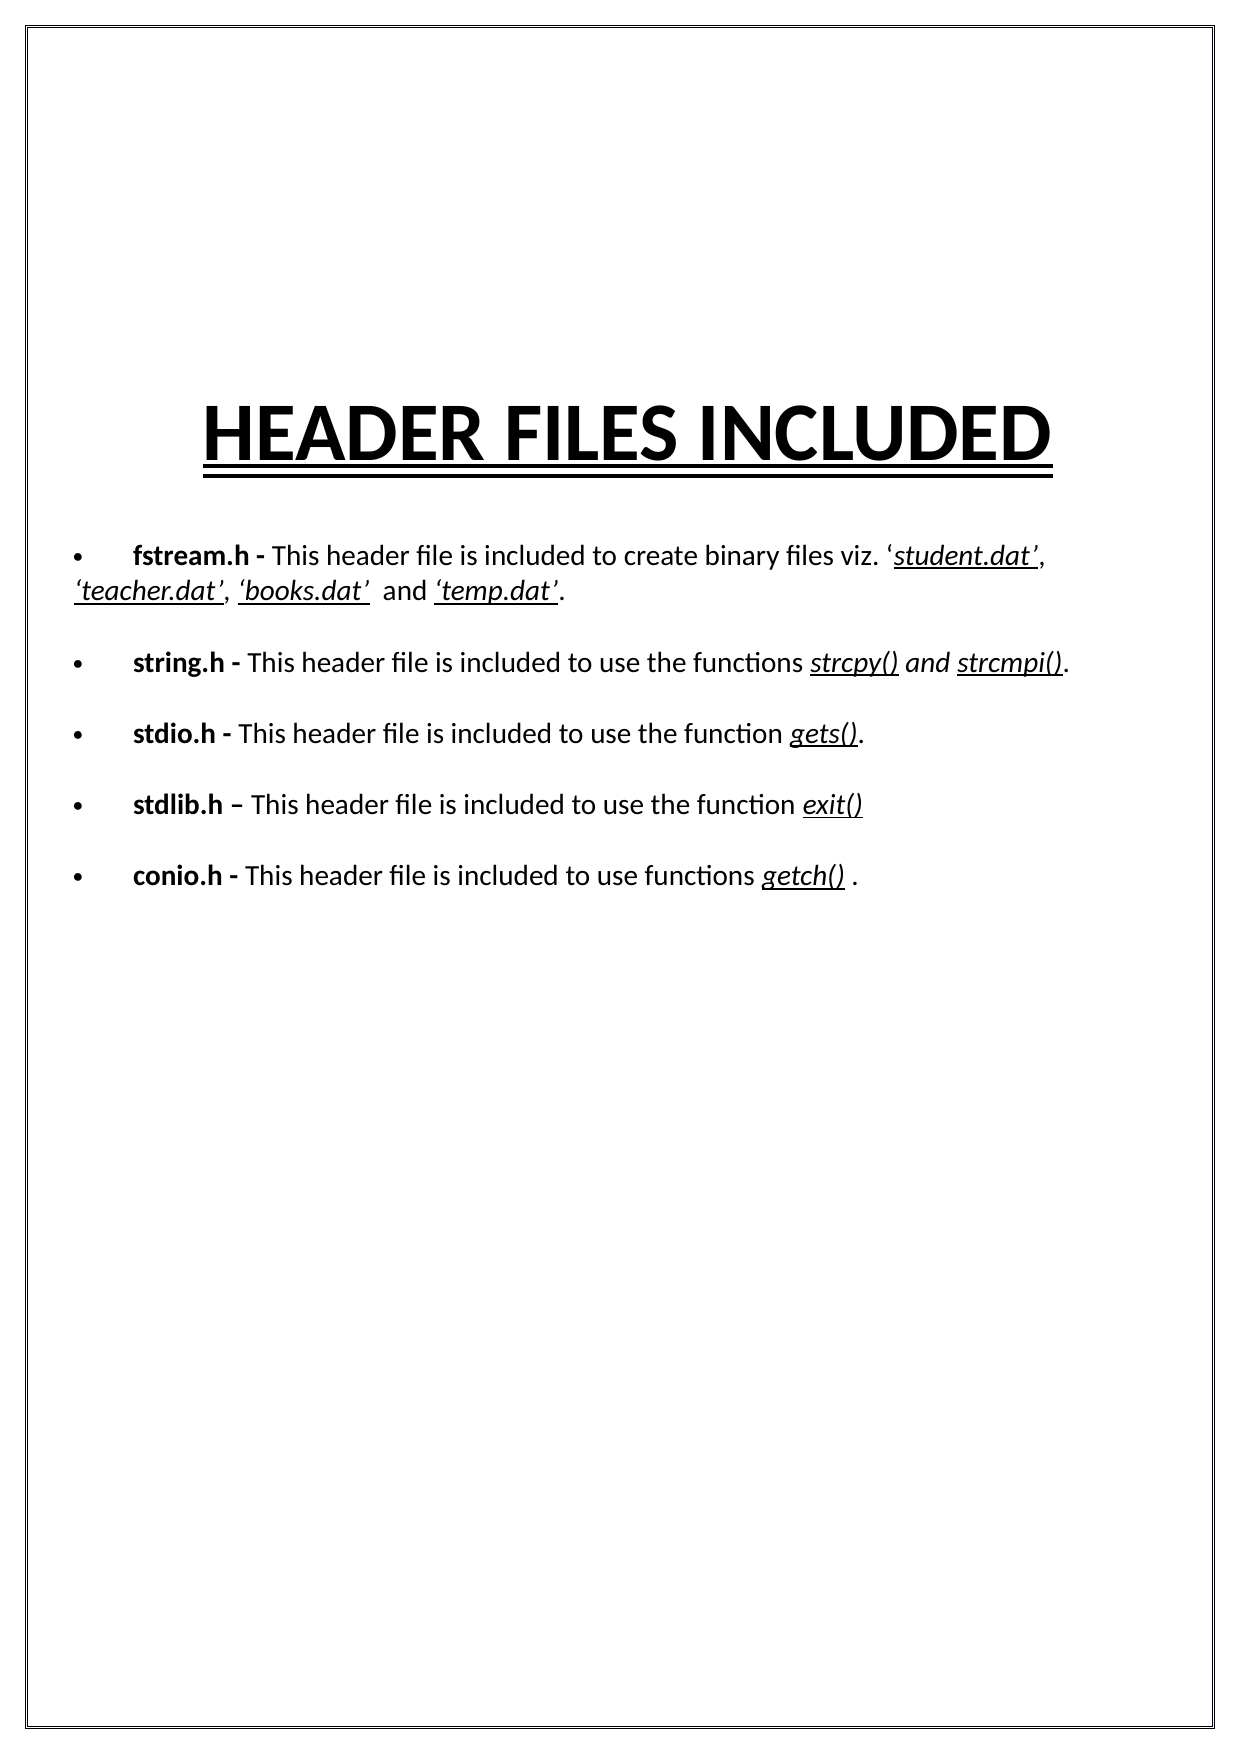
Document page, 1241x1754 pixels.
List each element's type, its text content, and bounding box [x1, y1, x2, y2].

list stdlib.h – This header file is included to use the function exit() [74, 786, 1181, 822]
list stdio.h - This header file is included to use the function gets(). [74, 715, 1181, 751]
list string.h - This header file is included to use the functions strcpy() and strcmpi(). [74, 644, 1181, 679]
text HEADER FILES INCLUDED [74, 379, 1181, 481]
list conio.h - This header file is included to use functions getch() . [74, 857, 1181, 893]
list fstream.h - This header file is included to create binary files viz. ‘student.dat’, ‘teacher.dat’, ‘books.dat’ and ‘temp.dat’. [74, 537, 1181, 608]
